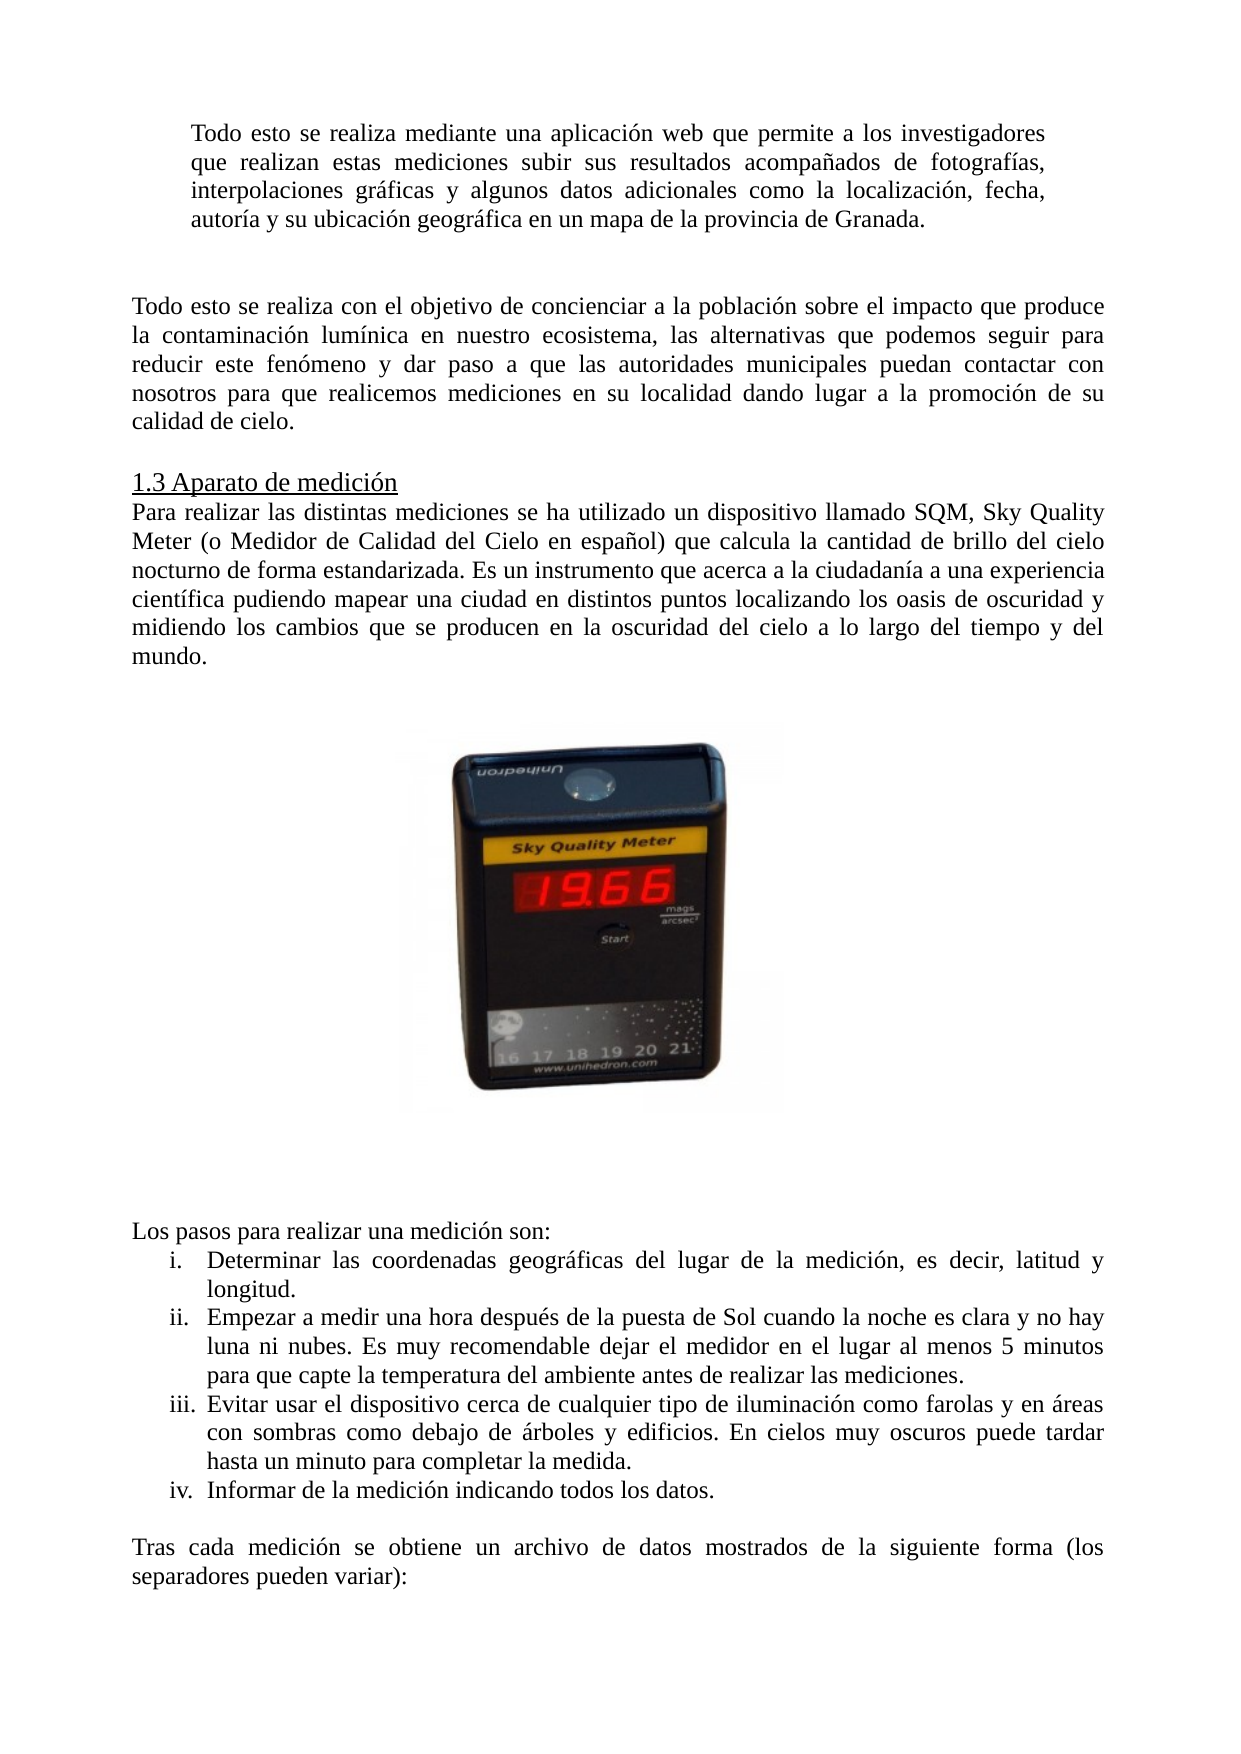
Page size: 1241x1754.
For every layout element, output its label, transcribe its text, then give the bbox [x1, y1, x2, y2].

list Empezar a medir una hora después de la puesta de Sol cuando la noche es clara y no hay luna ni nubes. Es muy recomendable dejar el medidor en el lugar al menos 5 minutos para que capte la temperatura del ambiente antes de realizar las mediciones. [169, 1302, 1106, 1389]
list Informar de la medición indicando todos los datos. [169, 1475, 1106, 1504]
text 1.3 Aparato de medición [132, 466, 1106, 497]
list Evitar usar el dispositivo cerca de cualquier tipo de iluminación como farolas y en áreas con sombras como debajo de árboles y edificios. En cielos muy oscuros puede tardar hasta un minuto para completar la medida. [169, 1389, 1106, 1475]
picture [344, 722, 836, 1113]
list Determinar las coordenadas geográficas del lugar de la medición, es decir, latitud y longitud. [169, 1245, 1106, 1302]
text Todo esto se realiza con el objetivo de concienciar a la población sobre el impacto que produce la contaminación lumínica en nuestro ecosistema, las alternativas que podemos seguir para reducir este fenómeno y dar paso a que las autoridades municipales puedan contactar con nosotros para que realicemos mediciones en su localidad dando lugar a la promoción de su calidad de cielo. [132, 291, 1106, 435]
text Para realizar las distintas mediciones se ha utilizado un dispositivo llamado SQM, Sky Quality Meter (o Medidor de Calidad del Cielo en español) que calcula la cantidad de brillo del cielo nocturno de forma estandarizada. Es un instrumento que acerca a la ciudadanía a una experiencia científica pudiendo mapear una ciudad en distintos puntos localizando los oasis de oscuridad y midiendo los cambios que se producen en la oscuridad del cielo a lo largo del tiempo y del mundo. [132, 497, 1106, 670]
text Tras cada medición se obtiene un archivo de datos mostrados de la siguiente forma (los separadores pueden variar): [132, 1532, 1106, 1590]
text Todo esto se realiza mediante una aplicación web que permite a los investigadores que realizan estas mediciones subir sus resultados acompañados de fotografías, interpolaciones gráficas y algunos datos adicionales como la localización, fecha, autoría y su ubicación geográfica en un mapa de la provincia de Granada. [191, 118, 1046, 233]
text Los pasos para realizar una medición son: [132, 1216, 1106, 1245]
